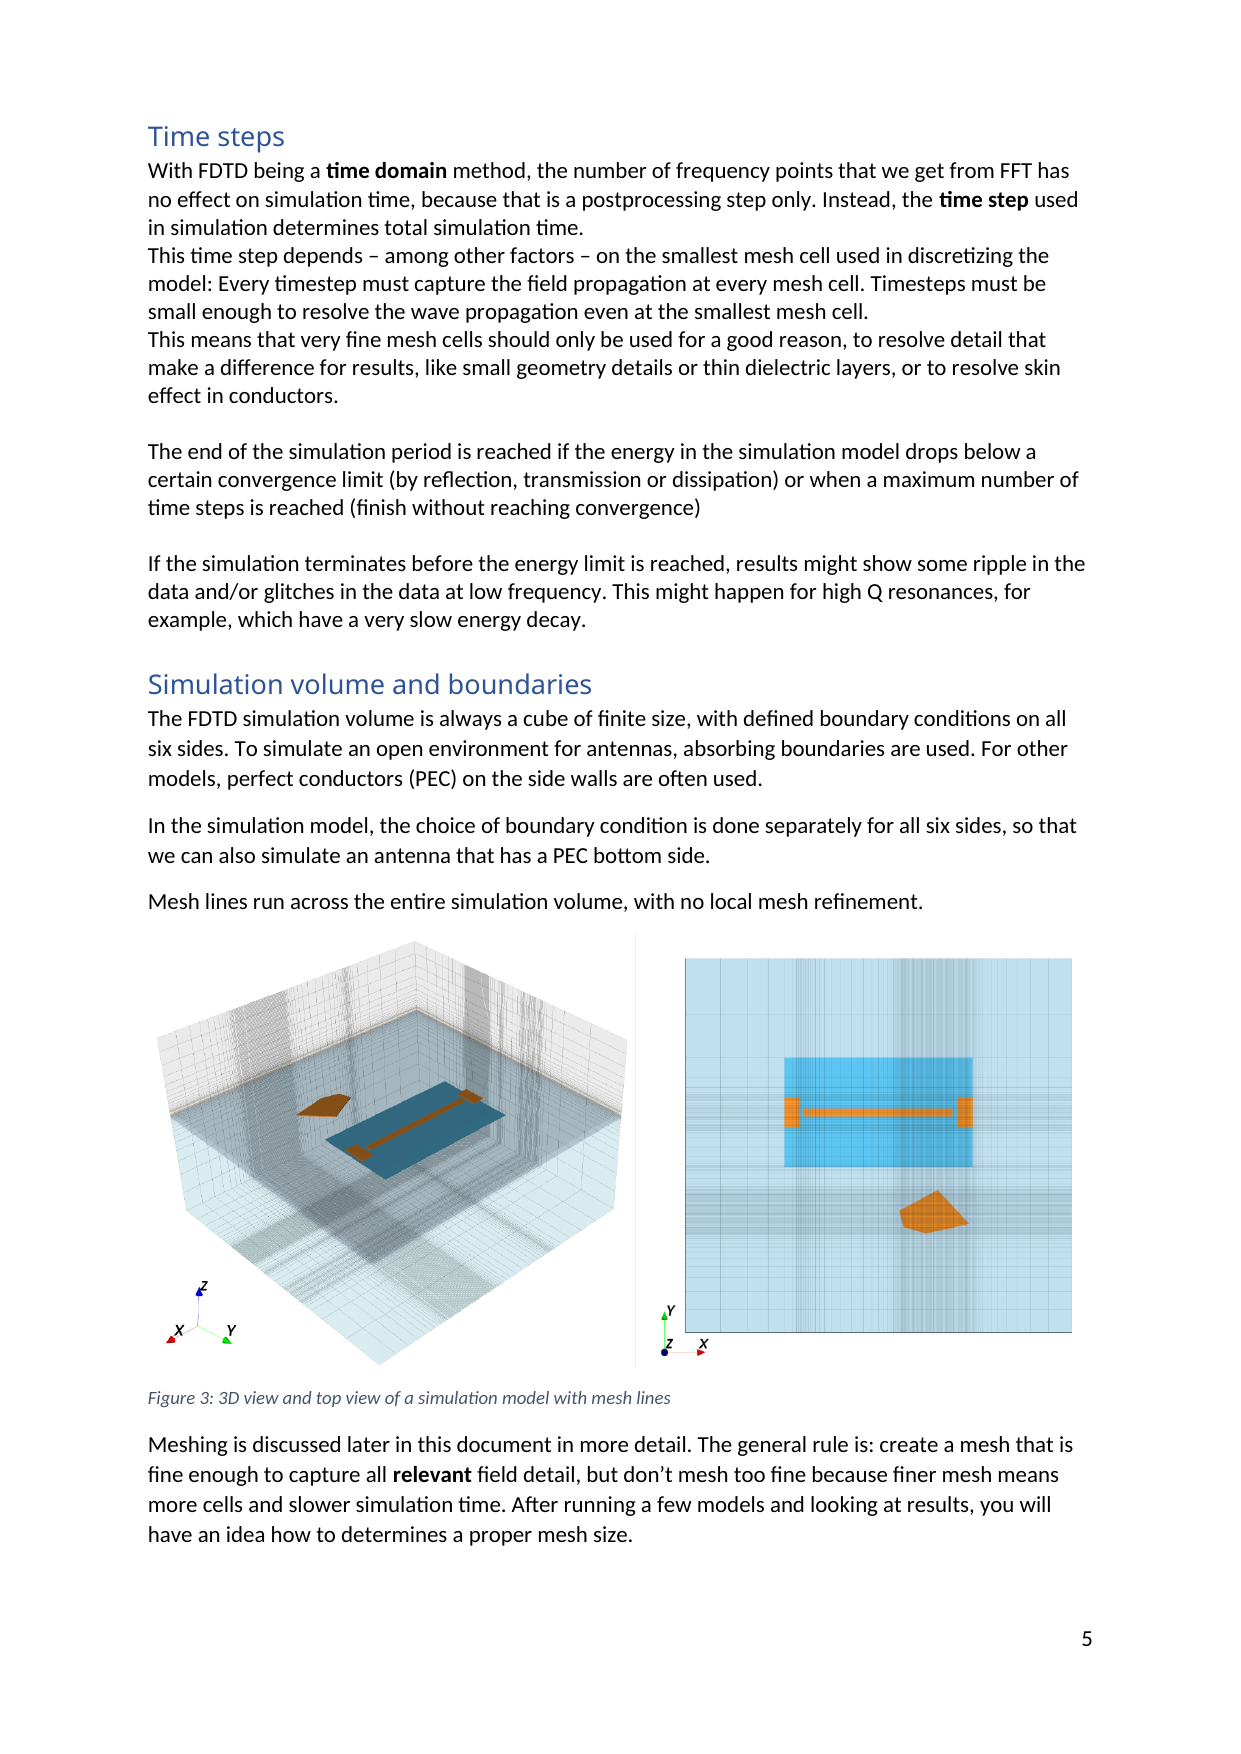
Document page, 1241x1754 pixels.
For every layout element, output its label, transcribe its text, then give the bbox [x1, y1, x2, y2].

subtitle Simulation volume and boundaries [148, 665, 1093, 702]
text If the simulation terminates before the energy limit is reached, results might show some ripple in the data and/or glitches in the data at low frequency. This might happen for high Q resonances, for example, which have a very slow energy decay. [148, 521, 1093, 633]
text In the simulation model, the choice of boundary condition is done separately for all six sides, so that we can also simulate an antenna that has a PEC bottom side. [148, 811, 1093, 869]
text The FDTD simulation volume is always a cube of finite size, with defined boundary conditions on all six sides. To simulate an open environment for antennas, absorbing boundaries are used. For other models, perfect conductors (PEC) on the side walls are often used. [148, 704, 1093, 792]
text Figure 3: 3D view and top view of a simulation model with mesh lines [148, 1386, 1093, 1409]
text This means that very fine mesh cells should only be used for a good reason, to resolve detail that make a difference for results, like small geometry details or thin dielectric layers, or to resolve skin effect in conductors. [148, 325, 1093, 409]
text This time step depends – among other factors – on the smallest mesh cell used in discretizing the model: Every timestep must capture the field propagation at every mesh cell. Timesteps must be small enough to resolve the wave propagation even at the smallest mesh cell. [148, 241, 1093, 325]
text Mesh lines run across the entire simulation volume, with no local mesh refinement. [148, 887, 1093, 915]
text With FDTD being a time domain method, the number of frequency points that we get from FFT has no effect on simulation time, because that is a postprocessing step only. Instead, the time step used in simulation determines total simulation time. [148, 157, 1093, 241]
text The end of the simulation period is reached if the energy in the simulation model drops below a certain convergence limit (by reflection, transmission or dissipation) or when a maximum number of time steps is reached (finish without reaching convergence) [148, 437, 1093, 521]
text Meshing is discussed later in this document in more detail. The general rule is: create a mesh that is fine enough to capture all relevant field detail, but don’t mesh too fine because finer mesh means more cells and slower simulation time. After running a few models and looking at results, you will have an idea how to determines a proper mesh size. [148, 1430, 1093, 1548]
subtitle Time steps [148, 117, 1093, 154]
picture [147, 933, 1093, 1368]
